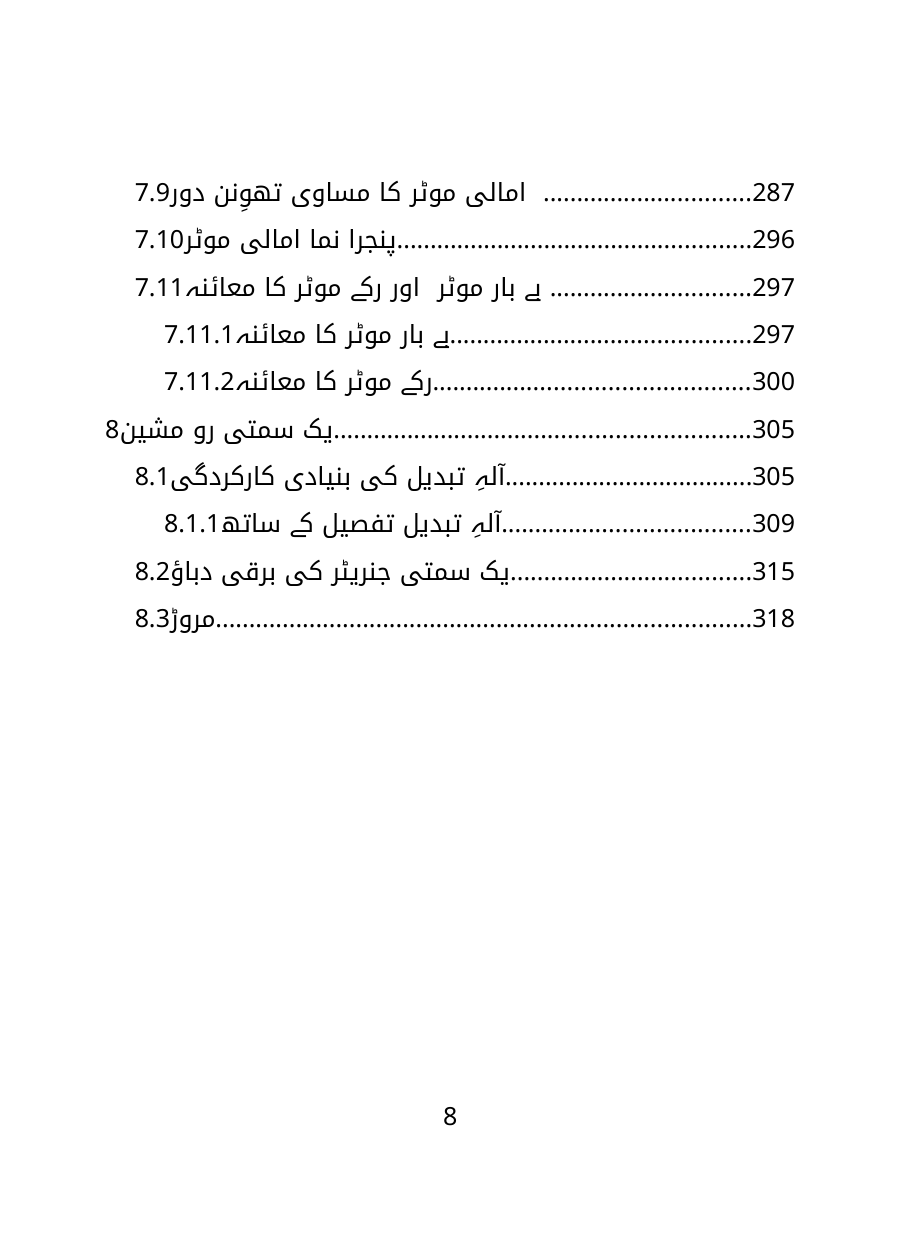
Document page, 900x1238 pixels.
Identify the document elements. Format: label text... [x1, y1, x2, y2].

text 7.11بے بار موٹر اور رکے موٹر کا معائنہ 297 [134, 264, 795, 311]
text 7.11.1بے بار موٹر کا معائنہ 297 [164, 311, 795, 359]
text 8یک سمتی رو مشین 305 [105, 406, 795, 453]
text 8.3مروڑ 318 [134, 596, 795, 643]
text 8.2یک سمتی جنریٹر کی برقی دباؤ 315 [134, 548, 795, 596]
text 8.1.1آلہِ تبدیل تفصیل کے ساتھ 309 [164, 501, 795, 548]
text 8.1آلہِ تبدیل کی بنیادی کارکردگی 305 [134, 453, 795, 501]
text 7.11.2رکے موٹر کا معائنہ 300 [164, 359, 795, 406]
text 7.10پنجرا نما امالی موٹر 296 [134, 216, 795, 264]
text 7.9امالی موٹر کا مساوی تھوِنن دور 287 [134, 169, 795, 216]
